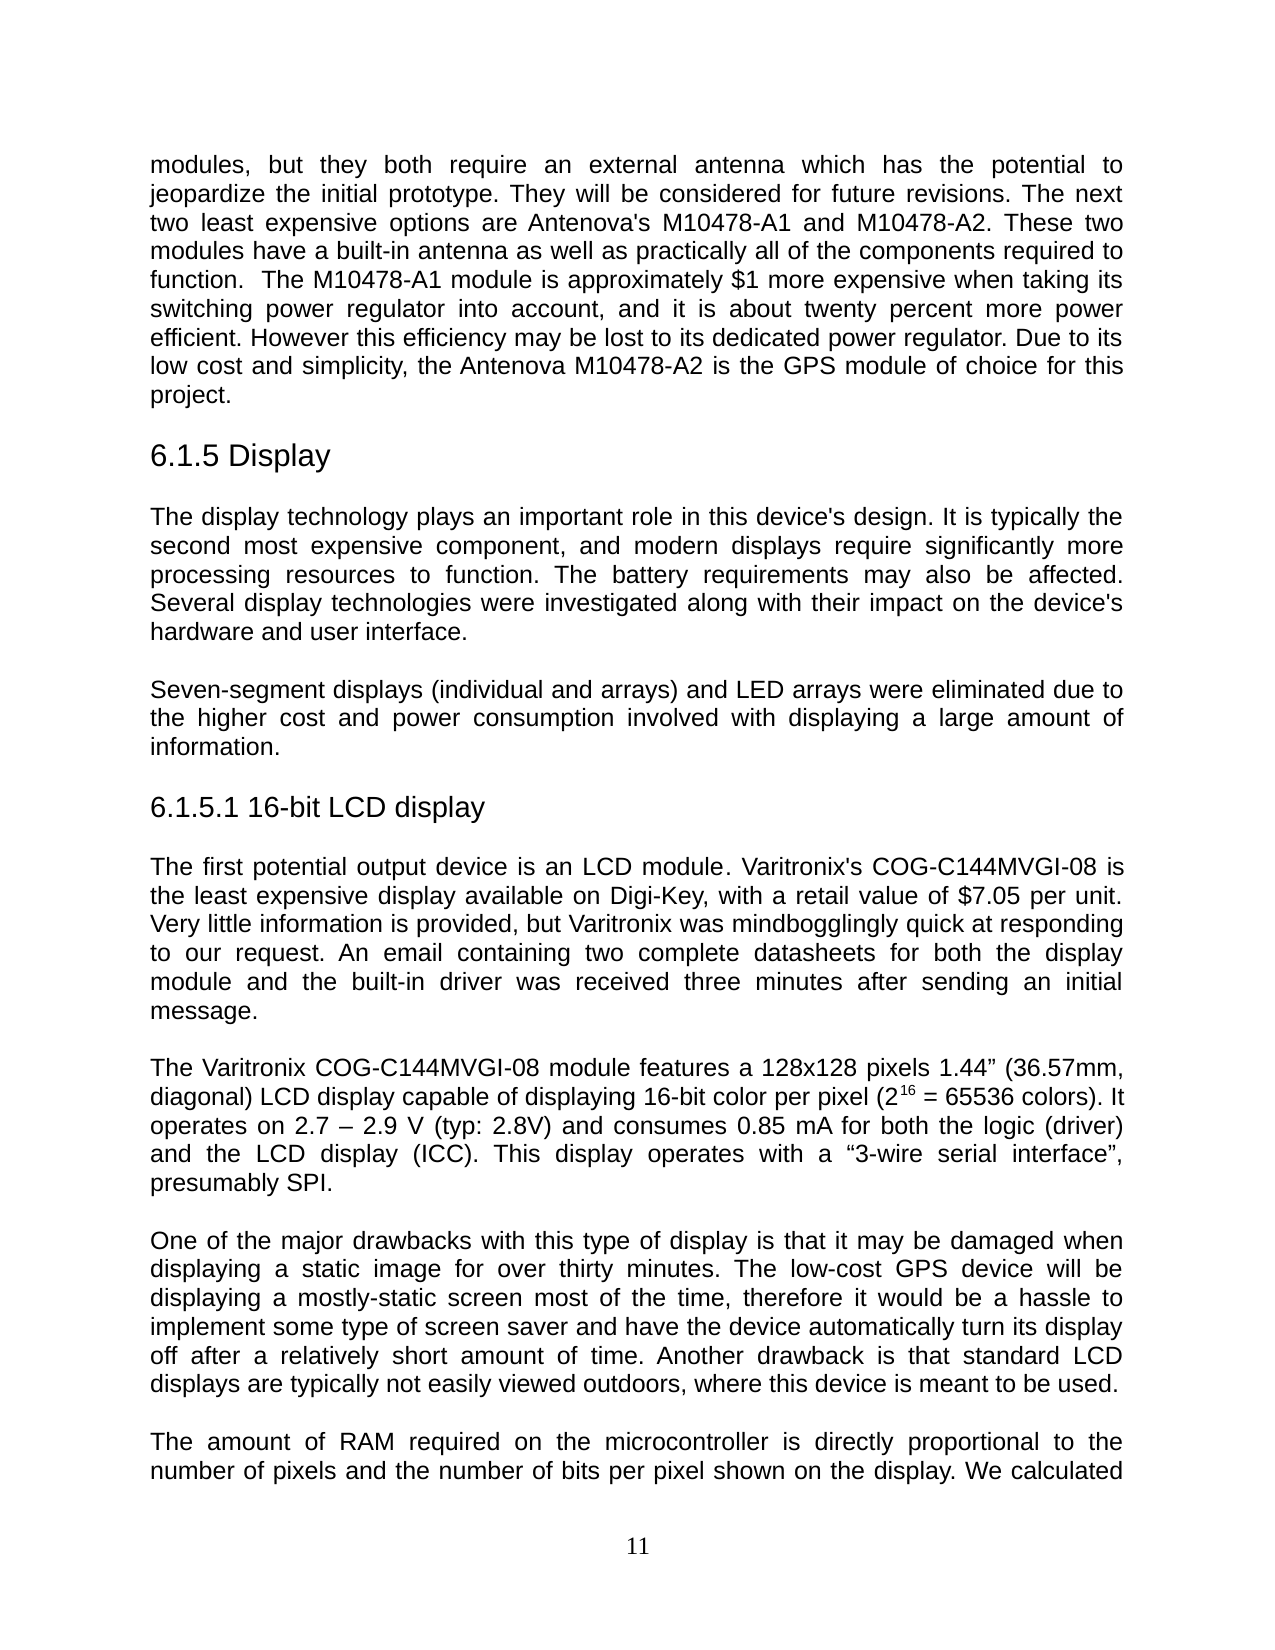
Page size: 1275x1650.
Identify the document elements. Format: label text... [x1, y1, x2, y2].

text The display technology plays an important role in this device's design. It is typically the second most expensive component, and modern displays require significantly more processing resources to function. The battery requirements may also be affected. Several display technologies were investigated along with their impact on the device's hardware and user interface. [150, 502, 1125, 646]
text The first potential output device is an LCD module. Varitronix's COG-C144MVGI-08 is the least expensive display available on Digi-Key, with a retail value of $7.05 per unit. Very little information is provided, but Varitronix was mindbogglingly quick at responding to our request. An email containing two complete datasheets for both the display module and the built-in driver was received three minutes after sending an initial message. [150, 852, 1125, 1024]
text Seven-segment displays (individual and arrays) and LED arrays were eliminated due to the higher cost and power consumption involved with displaying a large amount of information. [150, 675, 1125, 761]
text The Varitronix COG-C144MVGI-08 module features a 128x128 pixels 1.44” (36.57mm, diagonal) LCD display capable of displaying 16-bit color per pixel (216 = 65536 colors). It operates on 2.7 – 2.9 V (typ: 2.8V) and consumes 0.85 mA for both the logic (driver) and the LCD display (ICC). This display operates with a “3-wire serial interface”, presumably SPI. [150, 1053, 1125, 1197]
text One of the major drawbacks with this type of display is that it may be damaged when displaying a static image for over thirty minutes. The low-cost GPS device will be displaying a mostly-static screen most of the time, therefore it would be a hassle to implement some type of screen saver and have the device automatically turn its display off after a relatively short amount of time. Another drawback is that standard LCD displays are typically not easily viewed outdoors, where this device is meant to be used. [150, 1226, 1125, 1398]
text The amount of RAM required on the microcontroller is directly proportional to the number of pixels and the number of bits per pixel shown on the display. We calculated [150, 1427, 1125, 1484]
text 6.1.5.1 16-bit LCD display [150, 790, 1125, 823]
text modules, but they both require an external antenna which has the potential to jeopardize the initial prototype. They will be considered for future revisions. The next two least expensive options are Antenova's M10478-A1 and M10478-A2. These two modules have a built-in antenna as well as practically all of the components required to function. The M10478-A1 module is approximately $1 more expensive when taking its switching power regulator into account, and it is about twenty percent more power efficient. However this efficiency may be lost to its dedicated power regulator. Due to its low cost and simplicity, the Antenova M10478-A2 is the GPS module of choice for this project. [150, 150, 1125, 409]
text 6.1.5 Display [150, 437, 1125, 473]
